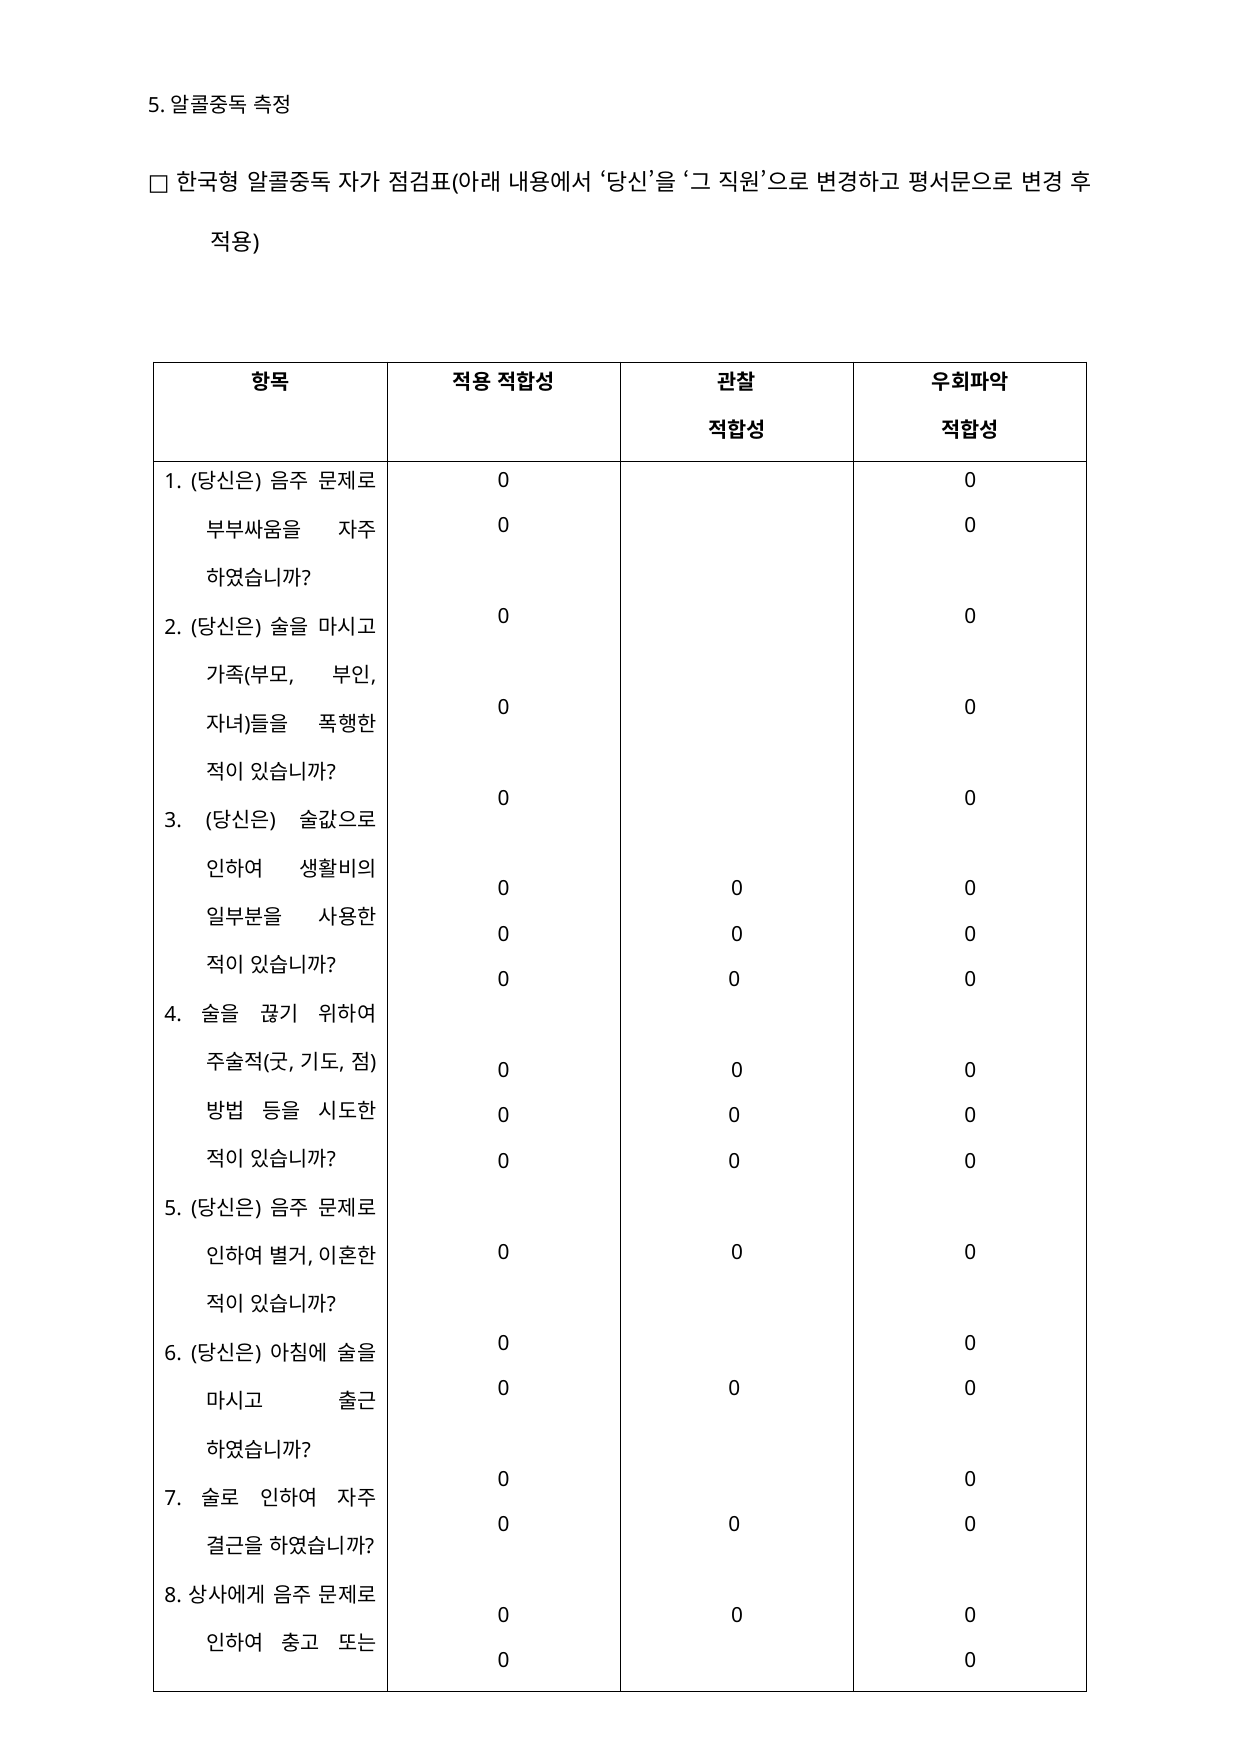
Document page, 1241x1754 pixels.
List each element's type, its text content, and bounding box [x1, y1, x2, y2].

table_cell 0 0 0 0 0 0 0 0 0 0 0 0 0 0 0 0 0 0 [388, 462, 620, 1691]
table_cell 0 0 0 0 0 0 0 0 0 0 0 0 0 0 0 0 0 0 [854, 462, 1086, 1691]
table_header 적용 적합성 [388, 363, 620, 461]
text 5. 알콜중독 측정 [148, 88, 1093, 119]
table_cell 0 0 0 0 0 0 0 0 0 0 [621, 462, 853, 1691]
table_header 우회파악 적합성 [854, 363, 1086, 461]
table_header 항목 [154, 363, 387, 461]
table_header 관찰 적합성 [621, 363, 853, 461]
table_cell 1. (당신은) 음주 문제로 부부싸움을 자주 하였습니까? 2. (당신은) 술을 마시고 가족(부모, 부인, 자녀)들을 폭행한 적이 있습니까? 3. (당신은) 술값으로 인하여 생활비의 일부분을 사용한 적이 있습니까? 4. 술을 끊기 위하여 주술적(굿, 기도, 점)방법 등을 시도한 적이 있습니까? 5. (당신은) 음주 문제로 인하여 별거, 이혼한 적이 있습니까? 6. (당신은) 아침에 술을 마시고 출근 하였습니까? 7. 술로 인하여 자주 결근을 하였습니까? 8. 상사에게 음주 문제로 인하여 충고 또는 [154, 462, 387, 1691]
text □ 한국형 알콜중독 자가 점검표(아래 내용에서 ‘당신’을 ‘그 직원’으로 변경하고 평서문으로 변경 후 적용) [148, 164, 1093, 257]
